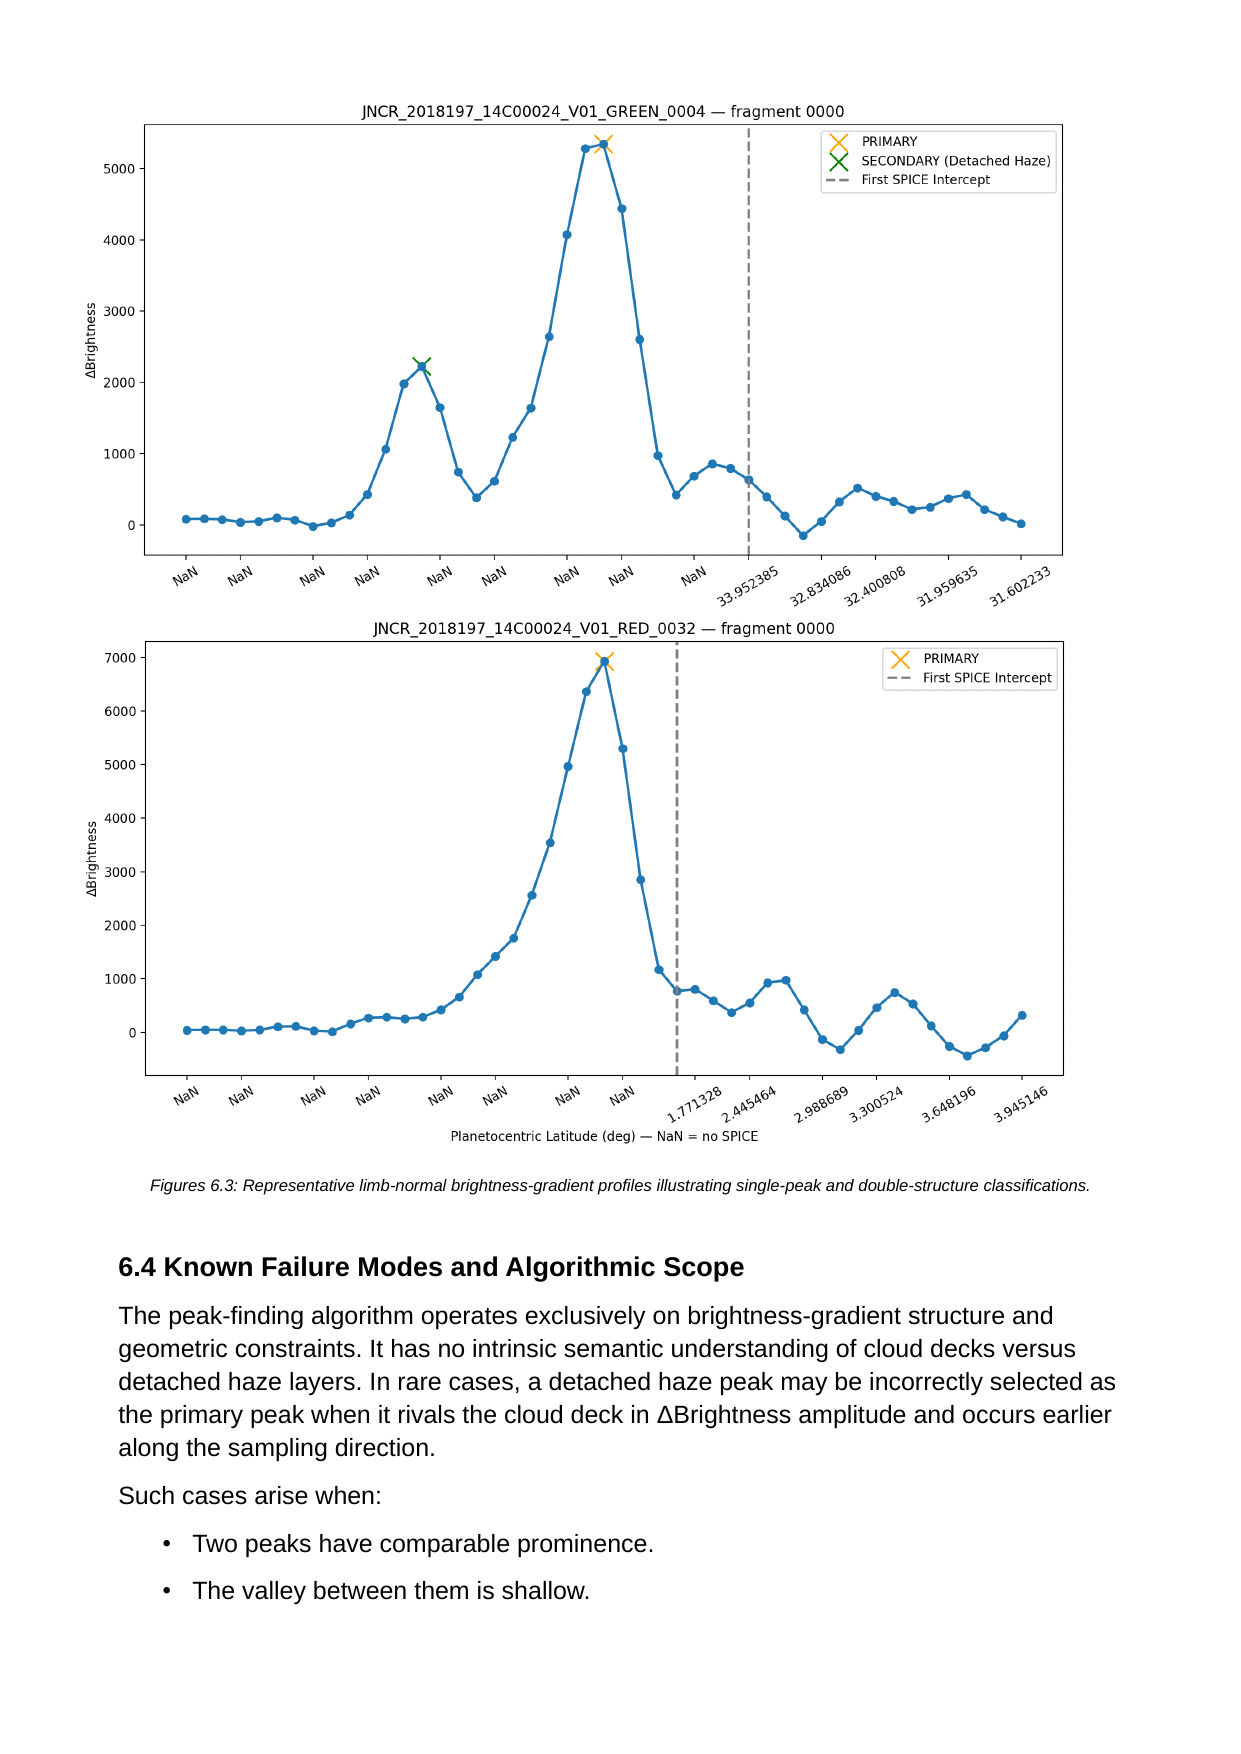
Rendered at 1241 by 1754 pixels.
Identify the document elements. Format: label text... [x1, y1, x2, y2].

text Such cases arise when: [118, 1481, 1122, 1510]
list The valley between them is shallow. [162, 1576, 1122, 1605]
text The peak-finding algorithm operates exclusively on brightness-gradient structure and geometric constraints. It has no intrinsic semantic understanding of cloud decks versus detached haze layers. In rare cases, a detached haze peak may be incorrectly selected as the primary peak when it rivals the cloud deck in ΔBrightness amplitude and occurs earlier along the sampling direction. [118, 1301, 1122, 1462]
list Two peaks have comparable prominence. [162, 1528, 1122, 1557]
picture [71, 92, 1077, 1157]
text 6.4 Known Failure Modes and Algorithmic Scope [118, 118, 1122, 1282]
